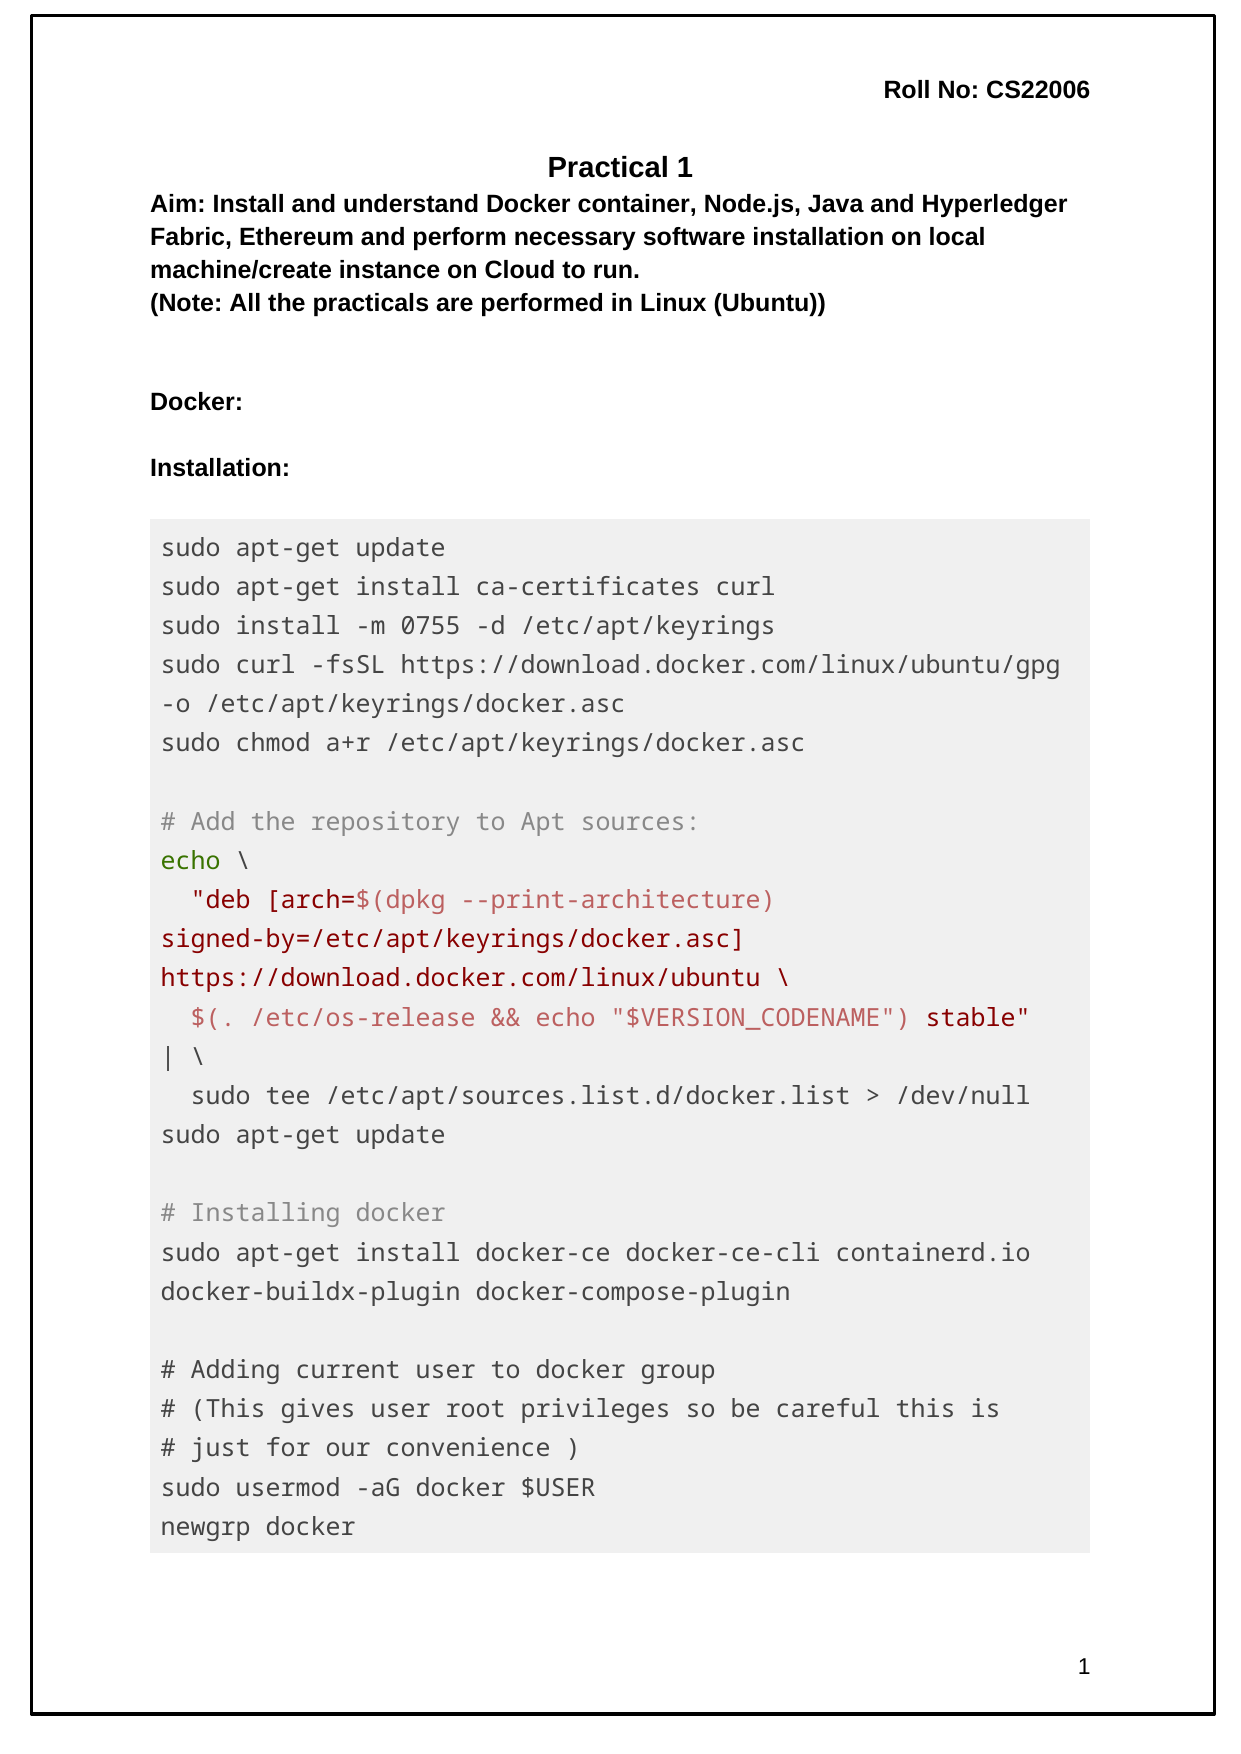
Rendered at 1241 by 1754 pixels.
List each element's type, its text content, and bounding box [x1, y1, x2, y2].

text Installation: [150, 453, 1090, 481]
text Aim: Install and understand Docker container, Node.js, Java and Hyperledger Fabric, Ethereum and perform necessary software installation on local machine/create instance on Cloud to run. [150, 188, 1090, 283]
text Practical 1 [150, 150, 1090, 183]
table_header sudo apt-get update sudo apt-get install ca-certificates curl sudo install -m 0755 -d /etc/apt/keyrings sudo curl -fsSL https://download.docker.com/linux/ubuntu/gpg -o /etc/apt/keyrings/docker.asc sudo chmod a+r /etc/apt/keyrings/docker.asc # Add the repository to Apt sources: echo \ "deb [arch=$(dpkg --print-architecture) signed-by=/etc/apt/keyrings/docker.asc] https://download.docker.com/linux/ubuntu \ $(. /etc/os-release && echo "$VERSION_CODENAME") stable" | \ sudo tee /etc/apt/sources.list.d/docker.list > /dev/null sudo apt-get update # Installing docker sudo apt-get install docker-ce docker-ce-cli containerd.io docker-buildx-plugin docker-compose-plugin # Adding current user to docker group # (This gives user root privileges so be careful this is # just for our convenience ) sudo usermod -aG docker $USER newgrp docker [150, 519, 1090, 1553]
text Docker: [150, 387, 1090, 415]
text (Note: All the practicals are performed in Linux (Ubuntu)) [150, 288, 1090, 316]
